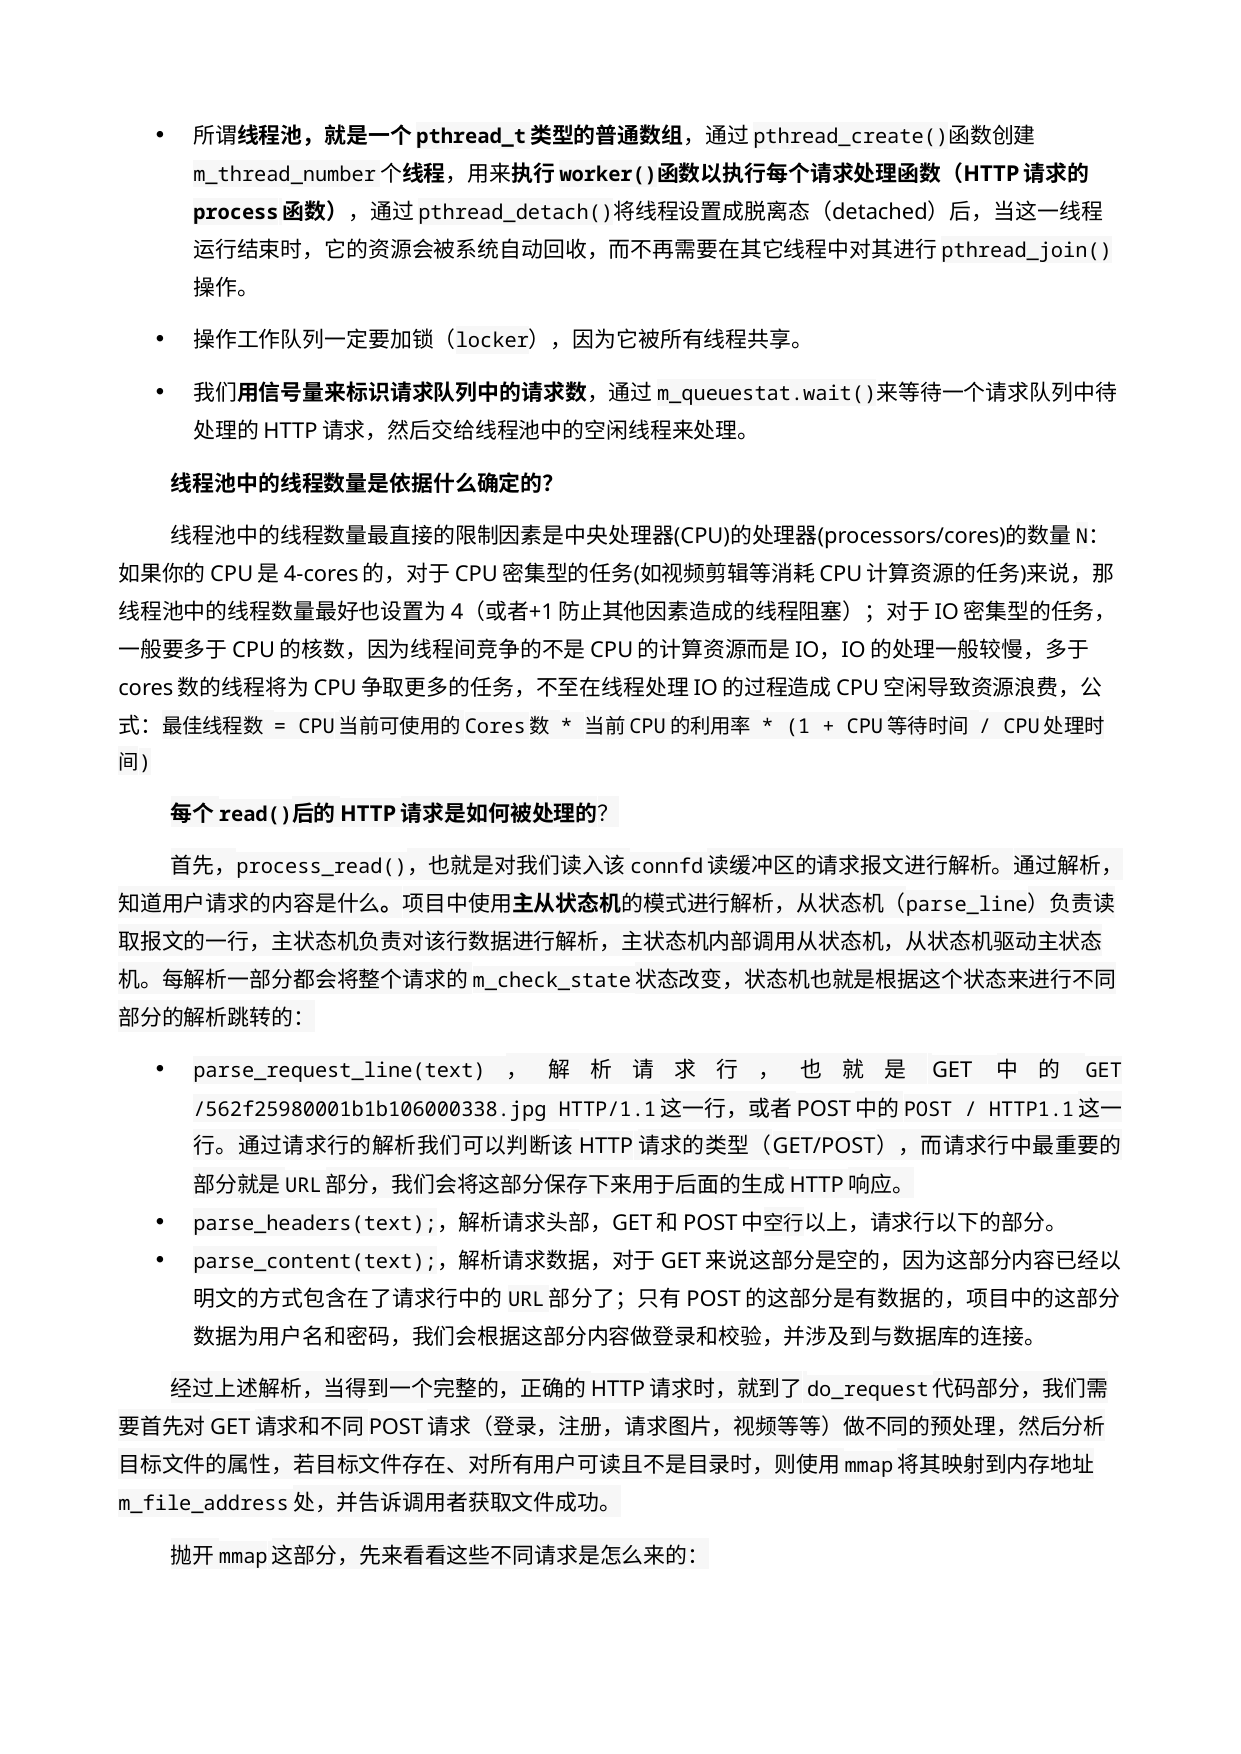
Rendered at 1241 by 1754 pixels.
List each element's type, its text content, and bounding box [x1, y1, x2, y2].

list 所谓线程池，就是一个pthread_t类型的普通数组，通过pthread_create()函数创建m_thread_number个线程，用来执行worker()函数以执行每个请求处理函数（HTTP请求的process函数），通过pthread_detach()将线程设置成脱离态（detached）后，当这一线程运行结束时，它的资源会被系统自动回收，而不再需要在其它线程中对其进行pthread_join()操作。 [156, 118, 1122, 302]
list 我们用信号量来标识请求队列中的请求数，通过m_queuestat.wait()来等待一个请求队列中待处理的HTTP请求，然后交给线程池中的空闲线程来处理。 [156, 375, 1122, 445]
list parse_headers(text);，解析请求头部，GET和POST中空行以上，请求行以下的部分。 [156, 1205, 1122, 1236]
list parse_request_line(text)，解析请求行，也就是GET中的GET /562f25980001b1b106000338.jpg HTTP/1.1这一行，或者POST中的POST / HTTP1.1这一行。通过请求行的解析我们可以判断该HTTP请求的类型（GET/POST），而请求行中最重要的部分就是URL部分，我们会将这部分保存下来用于后面的生成HTTP响应。 [156, 1052, 1122, 1198]
text 经过上述解析，当得到一个完整的，正确的HTTP请求时，就到了do_request代码部分，我们需要首先对GET请求和不同POST请求（登录，注册，请求图片，视频等等）做不同的预处理，然后分析目标文件的属性，若目标文件存在、对所有用户可读且不是目录时，则使用mmap将其映射到内存地址m_file_address处，并告诉调用者获取文件成功。 [118, 1371, 1122, 1517]
list parse_content(text);，解析请求数据，对于GET来说这部分是空的，因为这部分内容已经以明文的方式包含在了请求行中的URL部分了；只有POST的这部分是有数据的，项目中的这部分数据为用户名和密码，我们会根据这部分内容做登录和校验，并涉及到与数据库的连接。 [156, 1243, 1122, 1351]
text 线程池中的线程数量最直接的限制因素是中央处理器(CPU)的处理器(processors/cores)的数量N：如果你的CPU是4-cores的，对于CPU密集型的任务(如视频剪辑等消耗CPU计算资源的任务)来说，那线程池中的线程数量最好也设置为4（或者+1防止其他因素造成的线程阻塞）；对于IO密集型的任务，一般要多于CPU的核数，因为线程间竞争的不是CPU的计算资源而是IO，IO的处理一般较慢，多于cores数的线程将为CPU争取更多的任务，不至在线程处理IO的过程造成CPU空闲导致资源浪费，公式：最佳线程数 = CPU当前可使用的Cores数 * 当前CPU的利用率 * (1 + CPU等待时间 / CPU处理时间) [118, 518, 1122, 775]
text 抛开mmap这部分，先来看看这些不同请求是怎么来的： [118, 1538, 1122, 1569]
text 每个read()后的HTTP请求是如何被处理的？ [118, 796, 1122, 827]
list 操作工作队列一定要加锁（locker），因为它被所有线程共享。 [156, 322, 1122, 354]
text 首先，process_read()，也就是对我们读入该connfd读缓冲区的请求报文进行解析。通过解析，知道用户请求的内容是什么。项目中使用主从状态机的模式进行解析，从状态机（parse_line）负责读取报文的一行，主状态机负责对该行数据进行解析，主状态机内部调用从状态机，从状态机驱动主状态机。每解析一部分都会将整个请求的m_check_state状态改变，状态机也就是根据这个状态来进行不同部分的解析跳转的： [118, 848, 1122, 1032]
text 线程池中的线程数量是依据什么确定的？ [118, 466, 1122, 497]
